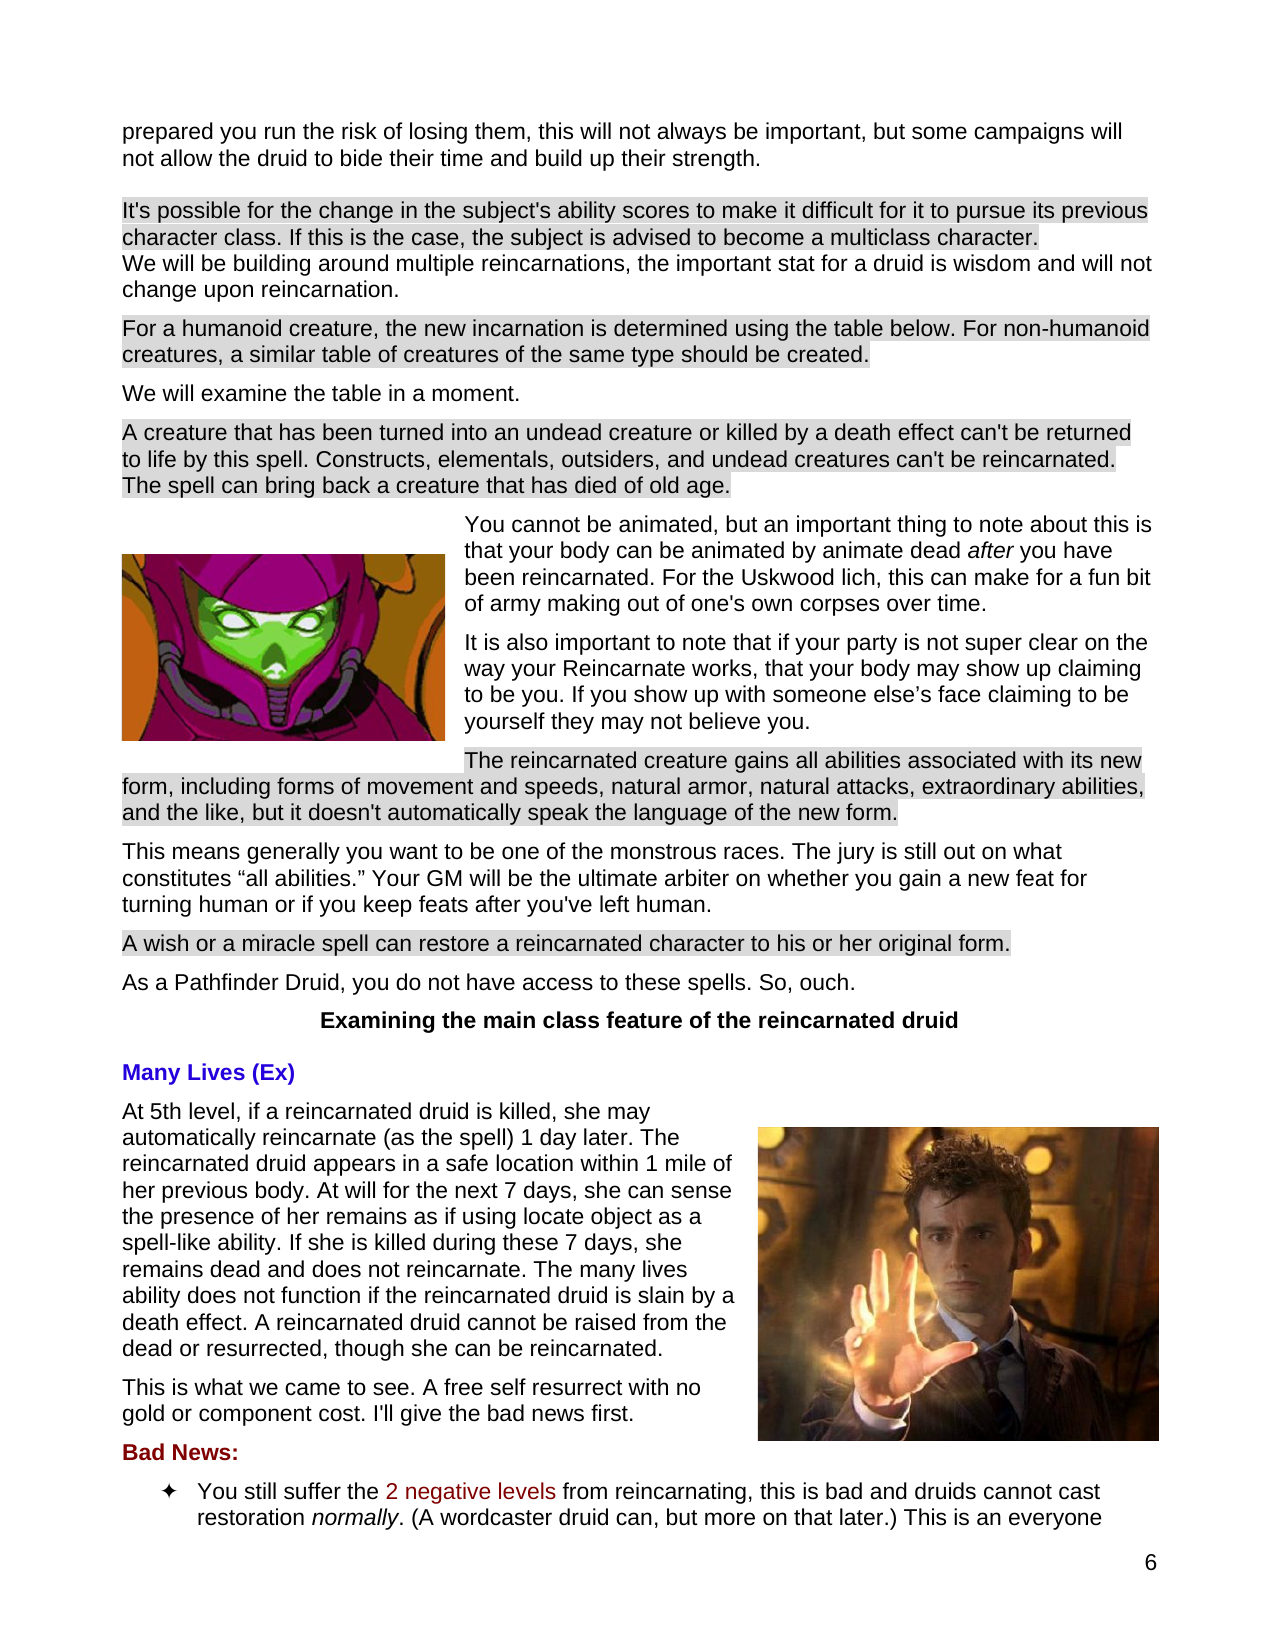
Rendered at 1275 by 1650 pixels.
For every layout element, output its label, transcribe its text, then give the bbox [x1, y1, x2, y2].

text This is what we came to see. A free self resurrect with no gold or component cost. I'll give the bad news first. [122, 1374, 757, 1426]
text Bad News: [122, 1439, 1157, 1465]
text prepared you run the risk of losing them, this will not always be important, but some campaigns will not allow the druid to bide their time and build up their strength. [122, 118, 1157, 171]
text For a humanoid creature, the new incarnation is determined using the table below. For non-humanoid creatures, a similar table of creatures of the same type should be created. [122, 315, 1157, 368]
subtitle Many Lives (Ex) [122, 1059, 1157, 1085]
text It's possible for the change in the subject's ability scores to make it difficult for it to pursue its previous character class. If this is the case, the subject is advised to become a multiclass character. [122, 197, 1157, 250]
text We will examine the table in a moment. [122, 380, 1157, 407]
text As a Pathfinder Druid, you do not have access to these spells. So, ouch. [122, 968, 1157, 995]
text At 5th level, if a reincarnated druid is killed, she may automatically reincarnate (as the spell) 1 day later. The reincarnated druid appears in a safe location within 1 mile of her previous body. At will for the next 7 days, she can sense the presence of her remains as if using locate object as a spell-like ability. If she is killed during these 7 days, she remains dead and does not reincarnate. The many lives ability does not function if the reincarnated druid is slain by a death effect. A reincarnated druid cannot be raised from the dead or resurrected, though she can be reincarnated. [122, 1098, 1157, 1361]
text The reincarnated creature gains all abilities associated with its new form, including forms of movement and speeds, natural armor, natural attacks, extraordinary abilities, and the like, but it doesn't automatically speak the language of the new form. [122, 747, 1157, 826]
text It is also important to note that if your party is not super clear on the way your Reincarnate works, that your body may show up claiming to be you. If you show up with someone else’s face claiming to be yourself they may not believe you. [446, 629, 1157, 734]
picture [121, 554, 446, 741]
picture [757, 1127, 1159, 1441]
text This means generally you want to be one of the monstrous races. The jury is still out on what constitutes “all abilities.” Your GM will be the ultimate arbiter on whether you gain a new feat for turning human or if you keep feats after you've left human. [122, 838, 1157, 917]
text A wish or a miracle spell can restore a reincarnated character to his or her original form. [122, 930, 1157, 956]
list You still suffer the 2 negative levels from reincarnating, this is bad and druids cannot cast restoration normally. (A wordcaster druid can, but more on that later.) This is an everyone [159, 1478, 1157, 1530]
text Examining the main class feature of the reincarnated druid [122, 1007, 1157, 1034]
text A creature that has been turned into an undead creature or killed by a death effect can't be returned to life by this spell. Constructs, elementals, outsiders, and undead creatures can't be reincarnated. The spell can bring back a creature that has died of old age. [122, 419, 1157, 498]
text We will be building around multiple reincarnations, the important stat for a druid is wisdom and will not change upon reincarnation. [122, 250, 1157, 303]
text You cannot be animated, but an important thing to note about this is that your body can be animated by animate dead after you have been reincarnated. For the Uskwood lich, this can make for a fun bit of army making out of one's own corpses over time. [122, 511, 1157, 616]
